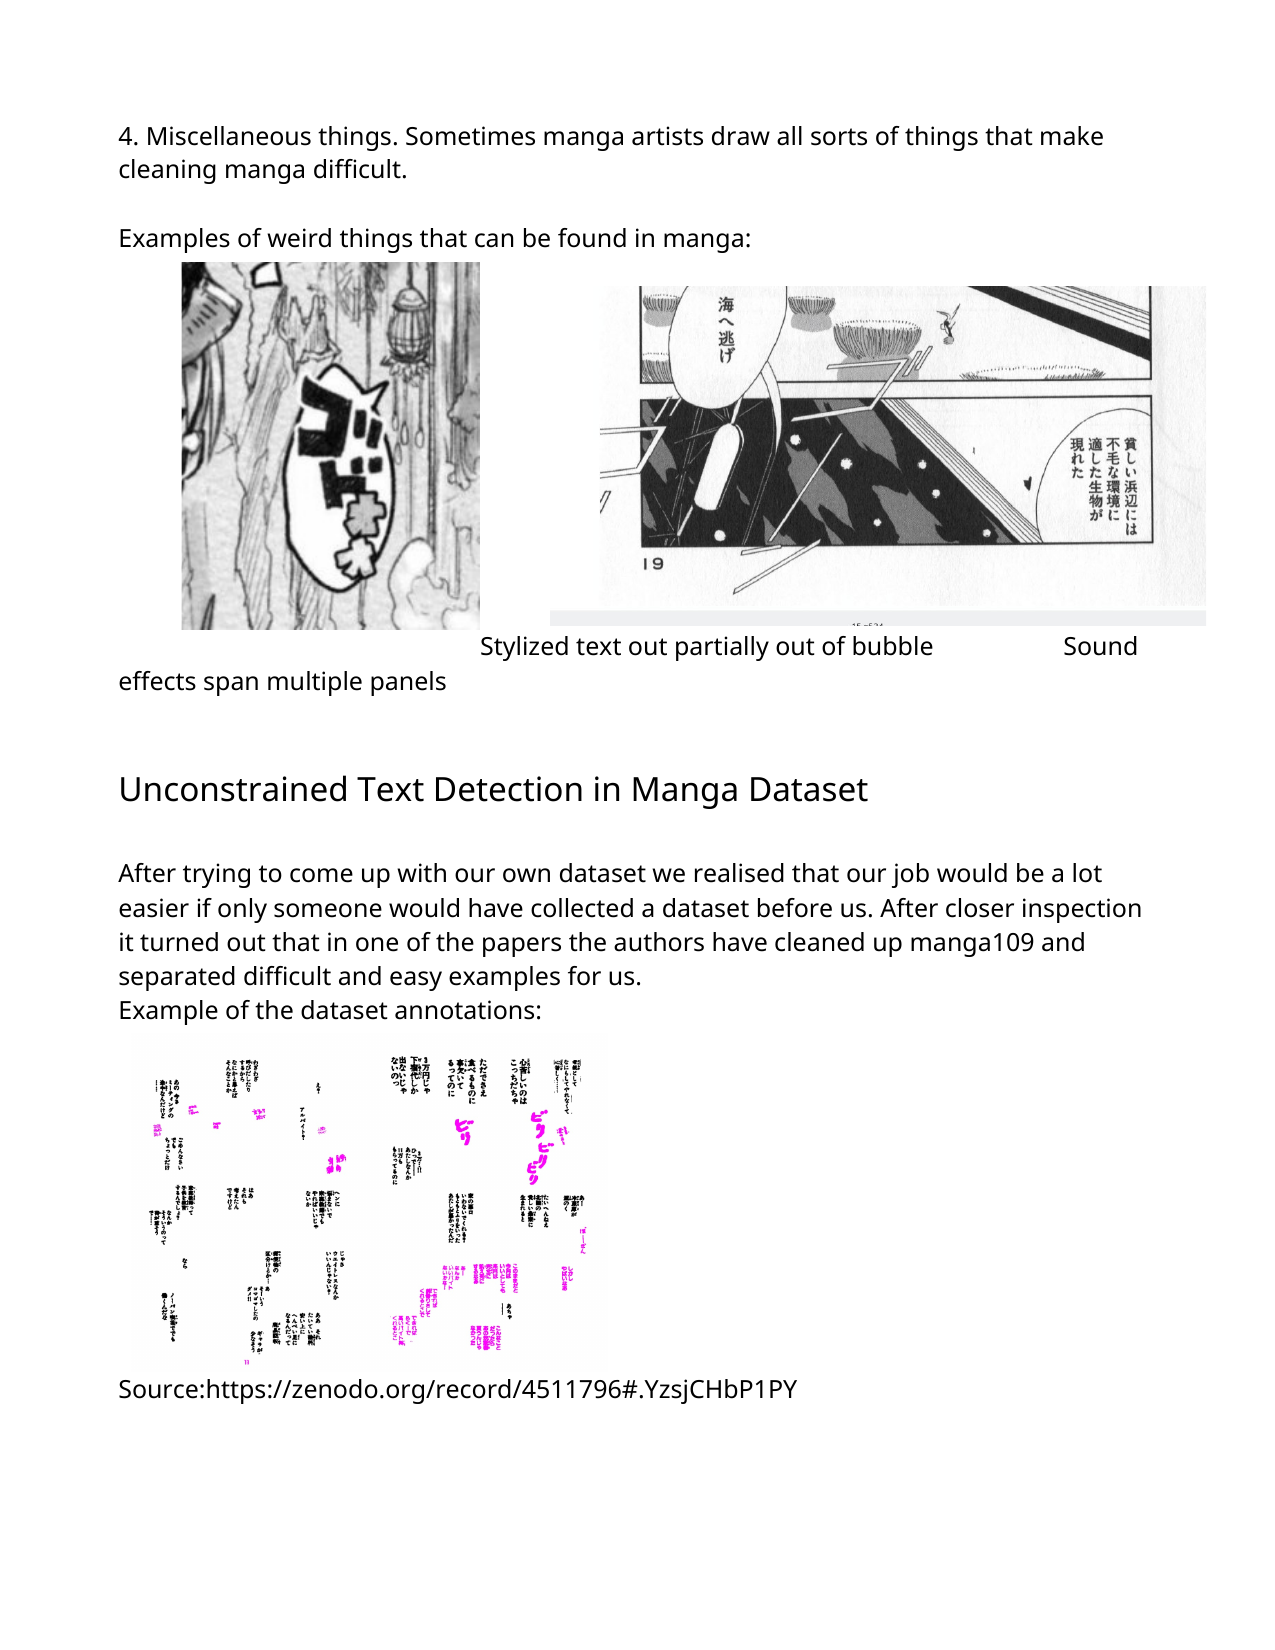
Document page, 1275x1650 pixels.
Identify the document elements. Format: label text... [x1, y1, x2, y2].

text Examples of weird things that can be found in manga: [118, 220, 1157, 254]
picture [181, 262, 480, 630]
text 4. Miscellaneous things. Sometimes manga artists draw all sorts of things that make cleaning manga difficult. [118, 118, 1157, 186]
text Stylized text out partially out of bubble Sound effects span multiple panels [118, 629, 1157, 697]
picture [131, 1033, 609, 1372]
text Example of the dataset annotations: [118, 992, 1157, 1026]
picture [550, 286, 1207, 626]
text Unconstrained Text Detection in Manga Dataset [118, 765, 1157, 811]
text After trying to come up with our own dataset we realised that our job would be a lot easier if only someone would have collected a dataset before us. After closer inspection it turned out that in one of the papers the authors have cleaned up manga109 and separated difficult and easy examples for us. [118, 856, 1157, 992]
text Source:https://zenodo.org/record/4511796#.YzsjCHbP1PY [118, 1061, 1157, 1406]
